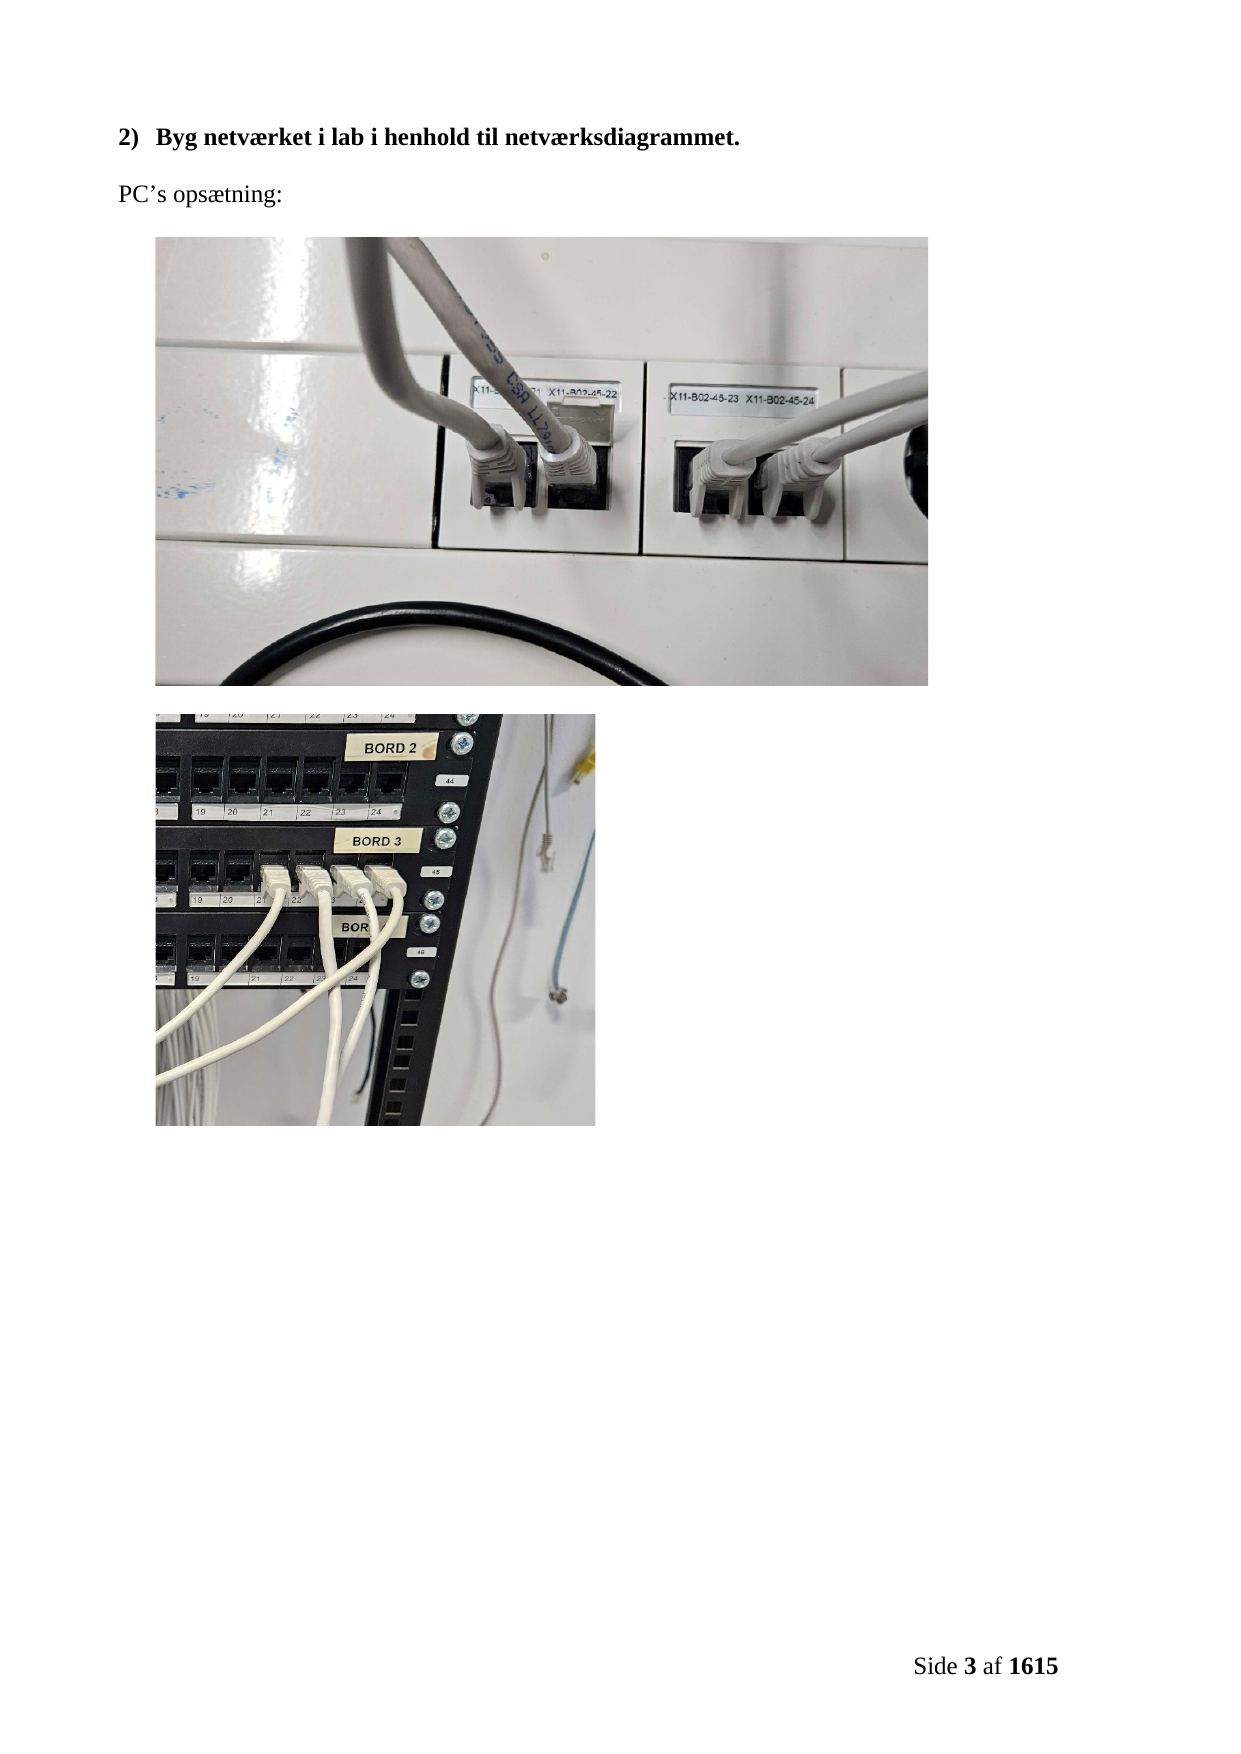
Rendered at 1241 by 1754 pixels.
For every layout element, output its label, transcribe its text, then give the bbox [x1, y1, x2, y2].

text PC’s opsætning: [118, 179, 1122, 208]
list Byg netværket i lab i henhold til netværksdiagrammet. [118, 122, 1122, 151]
picture [155, 237, 929, 686]
picture [155, 714, 596, 1126]
